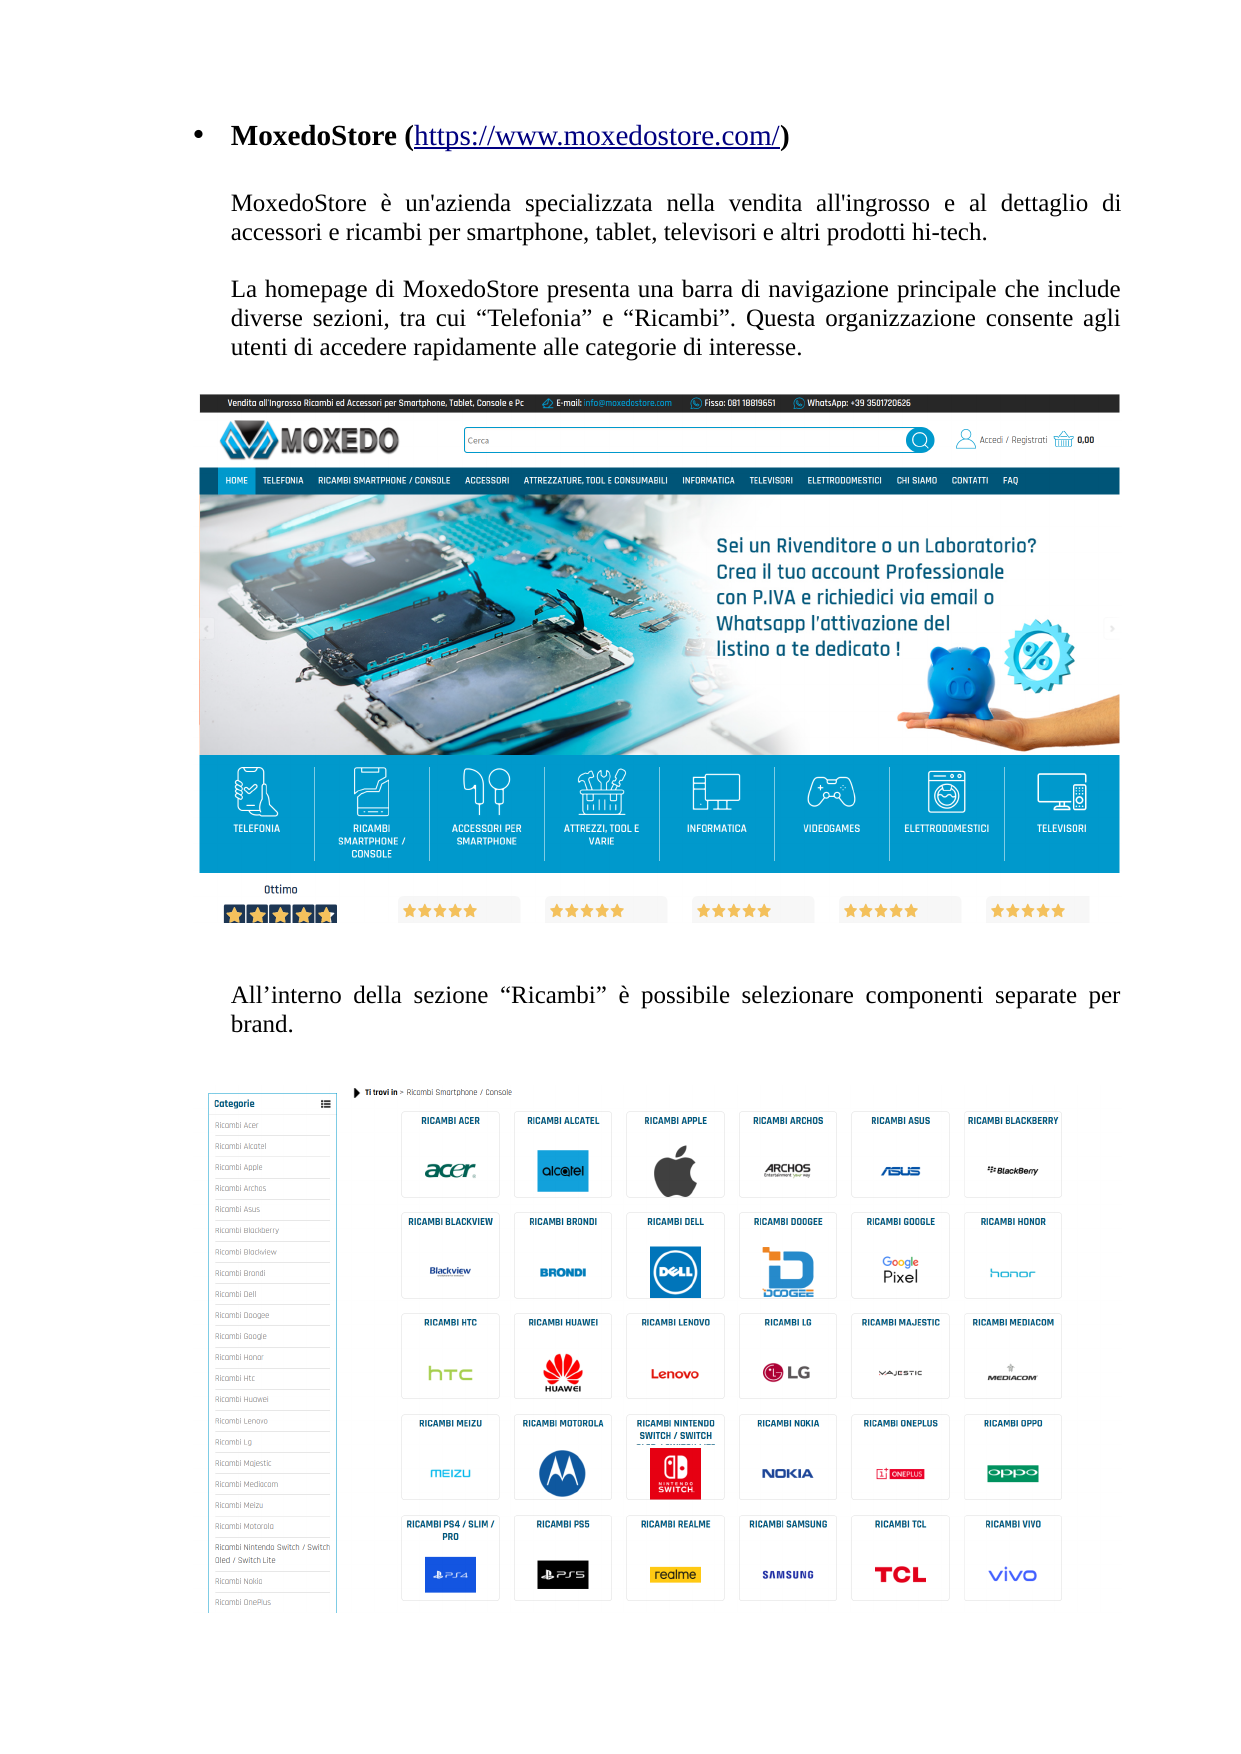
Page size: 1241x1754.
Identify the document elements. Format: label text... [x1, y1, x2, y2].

picture [193, 394, 1123, 923]
list La homepage di MoxedoStore presenta una barra di navigazione principale che include diverse sezioni, tra cui “Telefonia” e “Ricambi”. Questa organizzazione consente agli utenti di accedere rapidamente alle categorie di interesse. [193, 274, 1122, 361]
list All’interno della sezione “Ricambi” è possibile selezionare componenti separate per brand. [193, 980, 1122, 1037]
list MoxedoStore (https://www.moxedostore.com/) [193, 118, 1122, 152]
list MoxedoStore è un'azienda specializzata nella vendita all'ingrosso e al dettaglio di accessori e ricambi per smartphone, tablet, televisori e altri prodotti hi-tech. [193, 188, 1122, 246]
picture [193, 1085, 1123, 1613]
